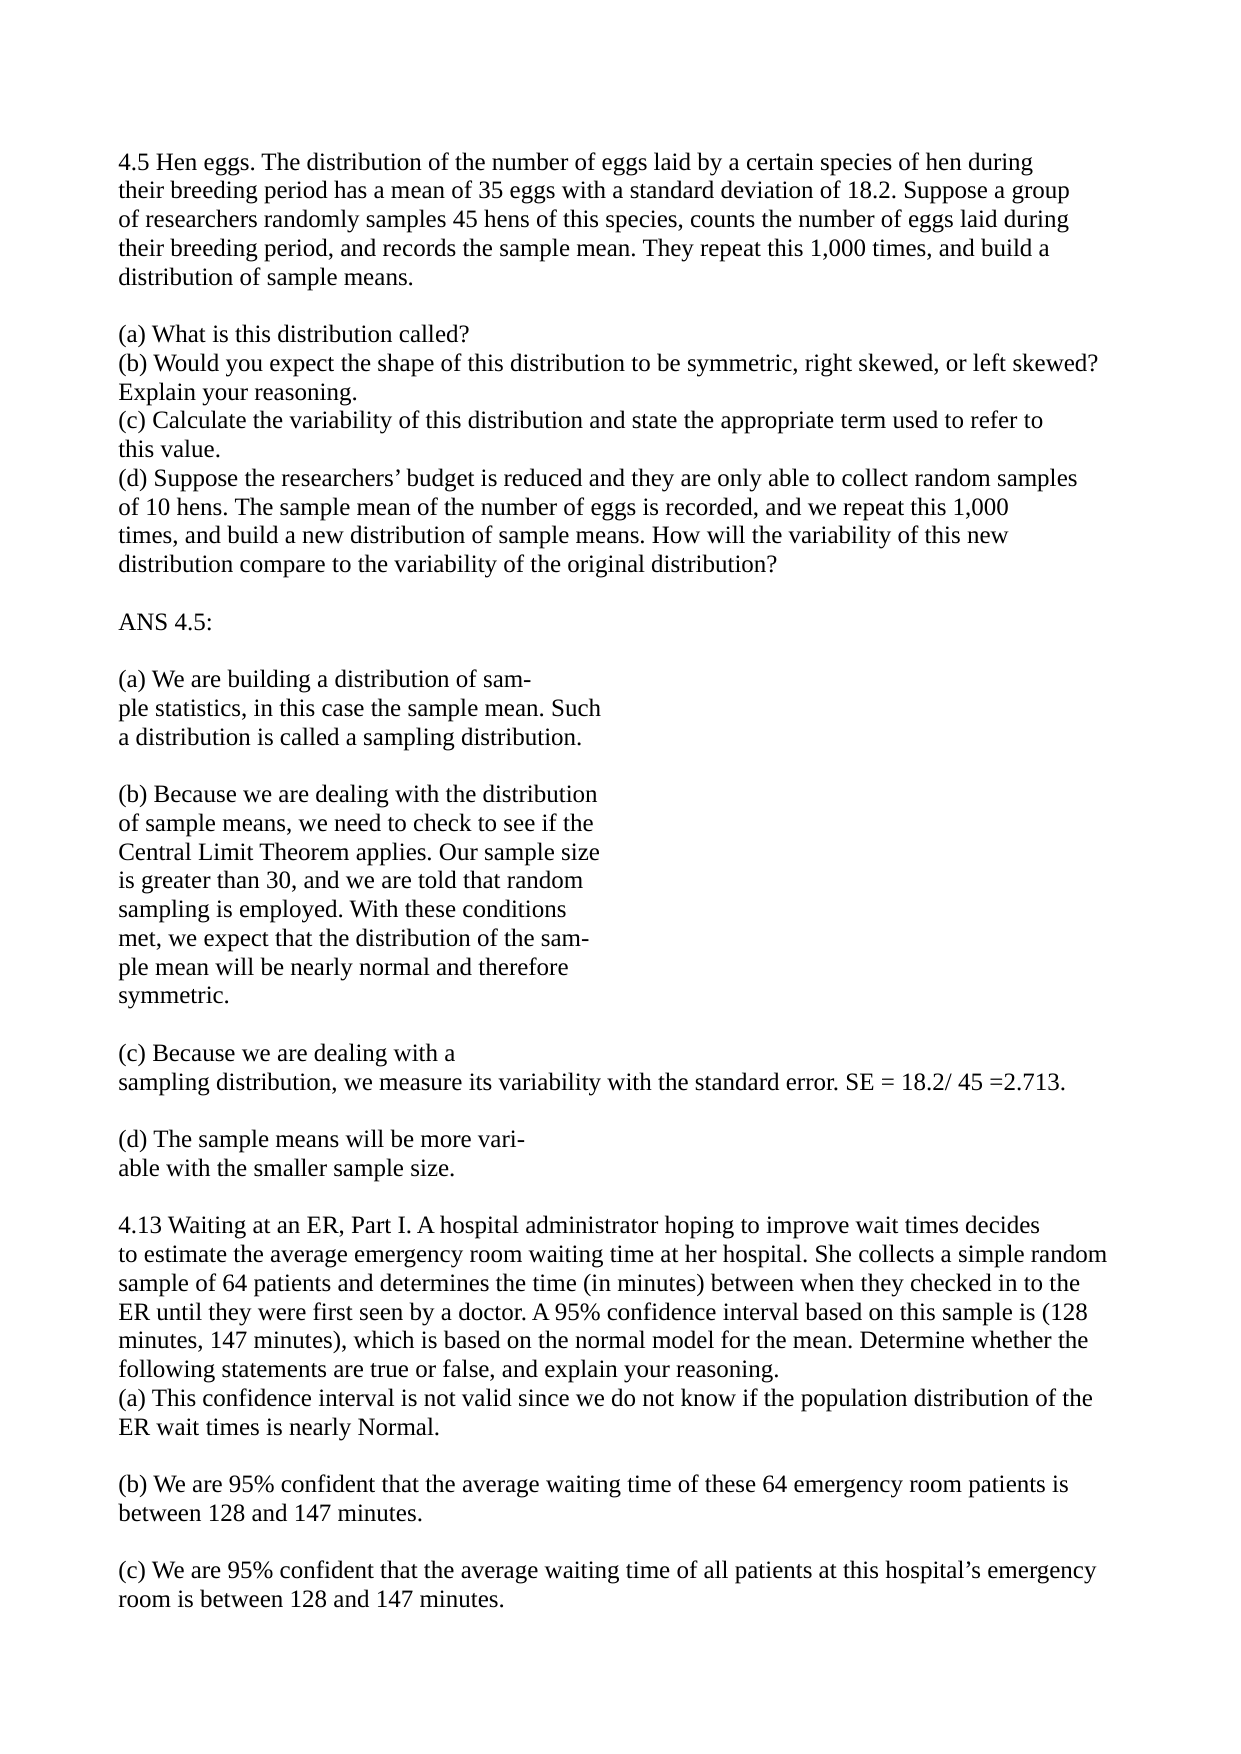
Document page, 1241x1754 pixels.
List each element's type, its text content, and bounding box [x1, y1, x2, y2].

text ER until they were first seen by a doctor. A 95% confidence interval based on this sample is (128 [118, 1297, 1122, 1326]
text (b) We are 95% confident that the average waiting time of these 64 emergency room patients is [118, 1469, 1122, 1498]
text a distribution is called a sampling distribution. [118, 722, 1122, 751]
text ER wait times is nearly Normal. [118, 1412, 1122, 1441]
text met, we expect that the distribution of the sam- [118, 923, 1122, 952]
text 4.5 Hen eggs. The distribution of the number of eggs laid by a certain species of hen during [118, 147, 1122, 176]
text (d) The sample means will be more vari- [118, 1124, 1122, 1153]
text (c) Because we are dealing with a [118, 1038, 1122, 1067]
text room is between 128 and 147 minutes. [118, 1584, 1122, 1613]
text following statements are true or false, and explain your reasoning. [118, 1354, 1122, 1383]
text of researchers randomly samples 45 hens of this species, counts the number of eggs laid during [118, 204, 1122, 233]
text their breeding period, and records the sample mean. They repeat this 1,000 times, and build a [118, 233, 1122, 262]
text times, and build a new distribution of sample means. How will the variability of this new [118, 521, 1122, 549]
text (a) We are building a distribution of sam- [118, 664, 1122, 693]
text (d) Suppose the researchers’ budget is reduced and they are only able to collect random samples [118, 463, 1122, 492]
text (b) Because we are dealing with the distribution [118, 779, 1122, 808]
text sampling is employed. With these conditions [118, 894, 1122, 923]
text ple statistics, in this case the sample mean. Such [118, 693, 1122, 722]
text (b) Would you expect the shape of this distribution to be symmetric, right skewed, or left skewed? [118, 348, 1122, 377]
text between 128 and 147 minutes. [118, 1498, 1122, 1527]
text distribution compare to the variability of the original distribution? [118, 549, 1122, 578]
text 4.13 Waiting at an ER, Part I. A hospital administrator hoping to improve wait times decides [118, 1211, 1122, 1239]
text their breeding period has a mean of 35 eggs with a standard deviation of 18.2. Suppose a group [118, 176, 1122, 204]
text (c) Calculate the variability of this distribution and state the appropriate term used to refer to [118, 406, 1122, 434]
text Explain your reasoning. [118, 377, 1122, 406]
text this value. [118, 434, 1122, 463]
text minutes, 147 minutes), which is based on the normal model for the mean. Determine whether the [118, 1326, 1122, 1354]
text able with the smaller sample size. [118, 1153, 1122, 1182]
text is greater than 30, and we are told that random [118, 866, 1122, 894]
text symmetric. [118, 981, 1122, 1009]
text to estimate the average emergency room waiting time at her hospital. She collects a simple random [118, 1239, 1122, 1268]
text sampling distribution, we measure its variability with the standard error. SE = 18.2/ 45 =2.713. [118, 1067, 1122, 1096]
text (a) What is this distribution called? [118, 319, 1122, 348]
text of sample means, we need to check to see if the [118, 808, 1122, 837]
text sample of 64 patients and determines the time (in minutes) between when they checked in to the [118, 1268, 1122, 1297]
text (c) We are 95% confident that the average waiting time of all patients at this hospital’s emergency [118, 1556, 1122, 1584]
text (a) This confidence interval is not valid since we do not know if the population distribution of the [118, 1383, 1122, 1412]
text of 10 hens. The sample mean of the number of eggs is recorded, and we repeat this 1,000 [118, 492, 1122, 521]
text Central Limit Theorem applies. Our sample size [118, 837, 1122, 866]
text ANS 4.5: [118, 607, 1122, 636]
text distribution of sample means. [118, 262, 1122, 291]
text ple mean will be nearly normal and therefore [118, 952, 1122, 981]
